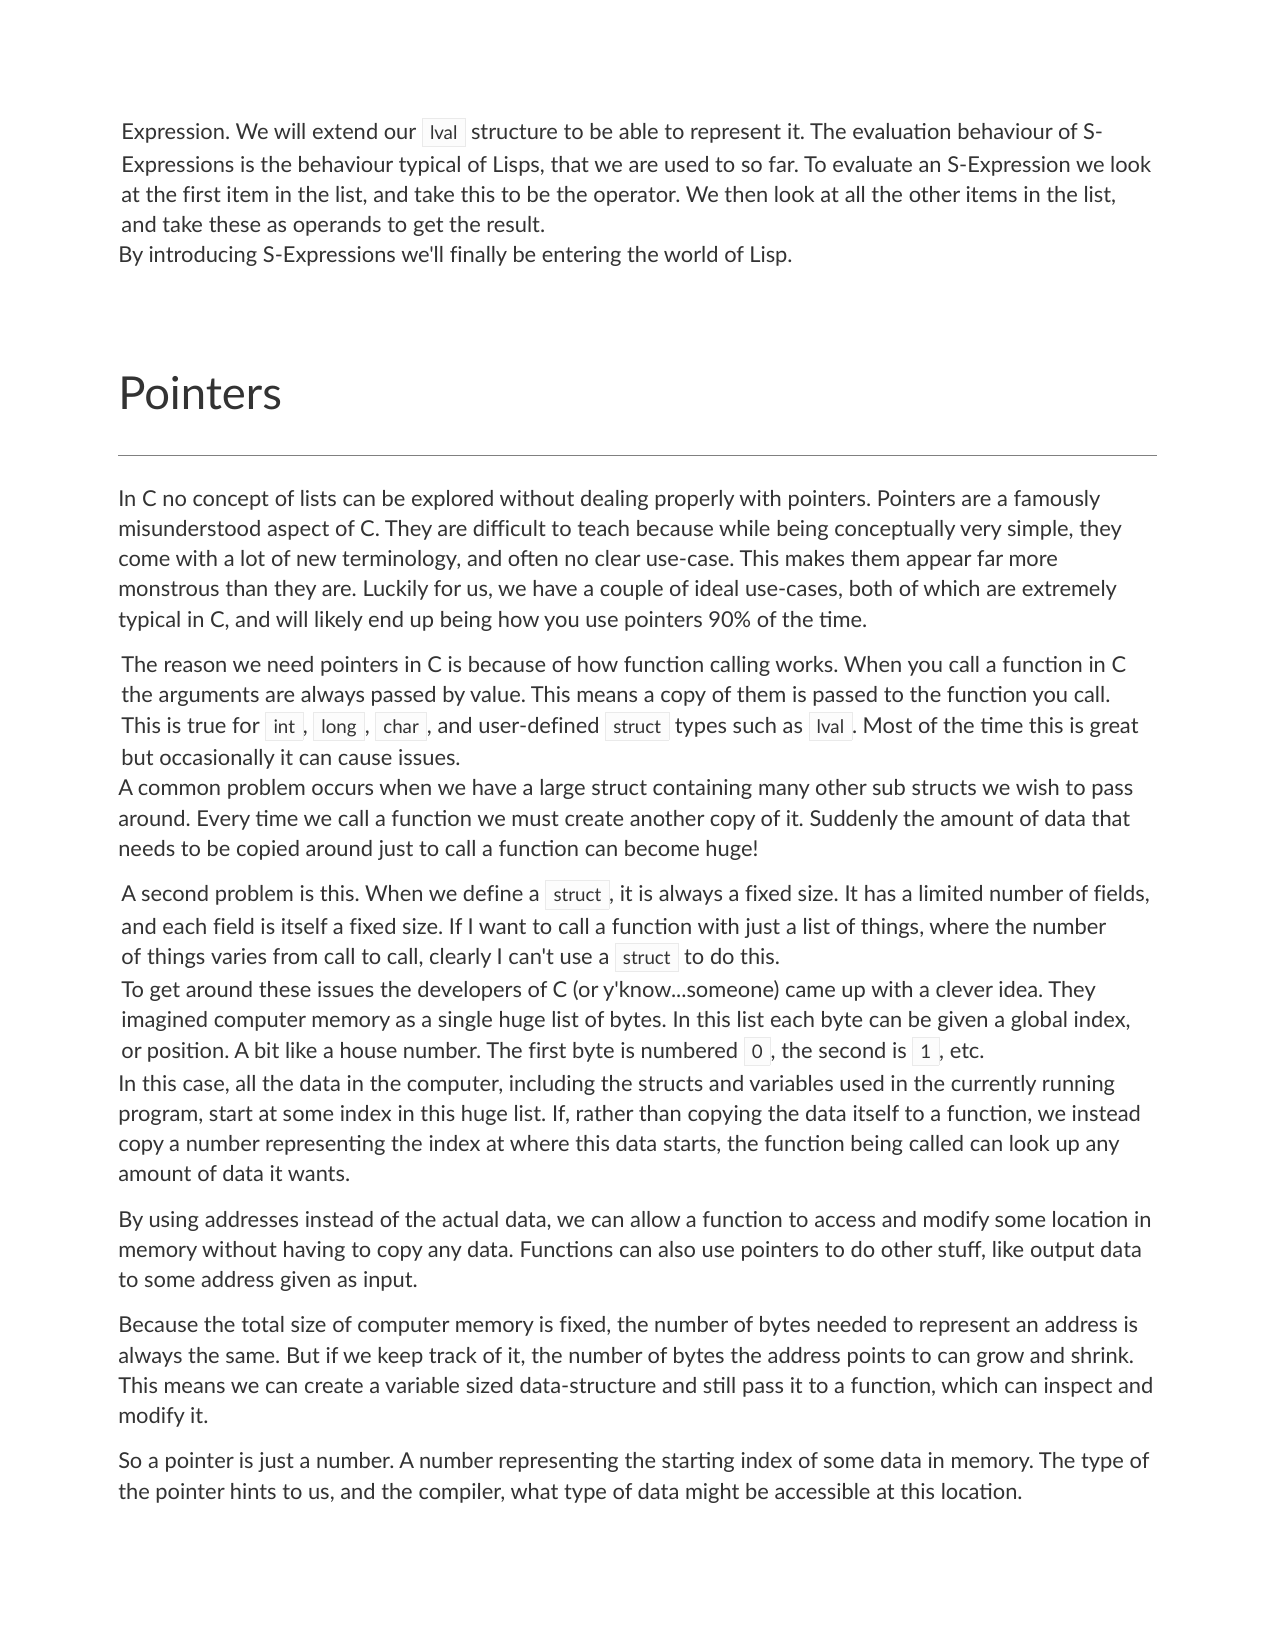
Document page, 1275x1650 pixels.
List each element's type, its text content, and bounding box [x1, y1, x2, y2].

text So a pointer is just a number. A number representing the starting index of some data in memory. The type of the pointer hints to us, and the compiler, what type of data might be accessible at this location. [118, 1447, 1157, 1504]
text By using addresses instead of the actual data, we can allow a function to access and modify some location in memory without having to copy any data. Functions can also use pointers to do other stuff, like output data to some address given as input. [118, 1205, 1157, 1292]
text A common problem occurs when we have a large struct containing many other sub structs we wish to pass around. Every time we call a function we must create another copy of it. Suddenly the amount of data that needs to be copied around just to call a function can become huge! [118, 774, 1157, 861]
text In C no concept of lists can be explored without dealing properly with pointers. Pointers are a famously misunderstood aspect of C. They are difficult to teach because while being conceptually very simple, they come with a lot of new terminology, and often no clear use-case. This makes them appear far more monstrous than they are. Luckily for us, we have a couple of ideal use-cases, both of which are extremely typical in C, and will likely end up being how you use pointers 90% of the time. [118, 485, 1157, 632]
text Expression. We will extend our lval structure to be able to represent it. The evaluation behaviour of S-Expressions is the behaviour typical of Lisps, that we are used to so far. To evaluate an S-Expression we look at the first item in the list, and take this to be the operator. We then look at all the other items in the list, and take these as operands to get the result. [121, 118, 1154, 237]
text To get around these issues the developers of C (or y'know...someone) came up with a clever idea. They imagined computer memory as a single huge list of bytes. In this list each byte can be given a global index, or position. A bit like a house number. The first byte is numbered 0, the second is 1, etc. [121, 976, 1154, 1065]
text A second problem is this. When we define a struct, it is always a fixed size. It has a limited number of fields, and each field is itself a fixed size. If I want to call a function with just a list of things, where the number of things varies from call to call, clearly I can't use a struct to do this. [121, 880, 1154, 972]
subtitle Pointers [118, 365, 1157, 419]
text Because the total size of computer memory is fixed, the number of bytes needed to represent an address is always the same. But if we keep track of it, the number of bytes the address points to can grow and shrink. This means we can create a variable sized data-structure and still pass it to a function, which can inspect and modify it. [118, 1311, 1157, 1428]
text By introducing S-Expressions we'll finally be entering the world of Lisp. [118, 241, 1157, 267]
text In this case, all the data in the computer, including the structs and variables used in the currently running program, start at some index in this huge list. If, rather than copying the data itself to a function, we instead copy a number representing the index at where this data starts, the function being called can look up any amount of data it wants. [118, 1069, 1157, 1186]
text The reason we need pointers in C is because of how function calling works. When you call a function in C the arguments are always passed by value. This means a copy of them is passed to the function you call. This is true for int, long, char, and user-defined struct types such as lval. Most of the time this is great but occasionally it can cause issues. [121, 651, 1154, 770]
